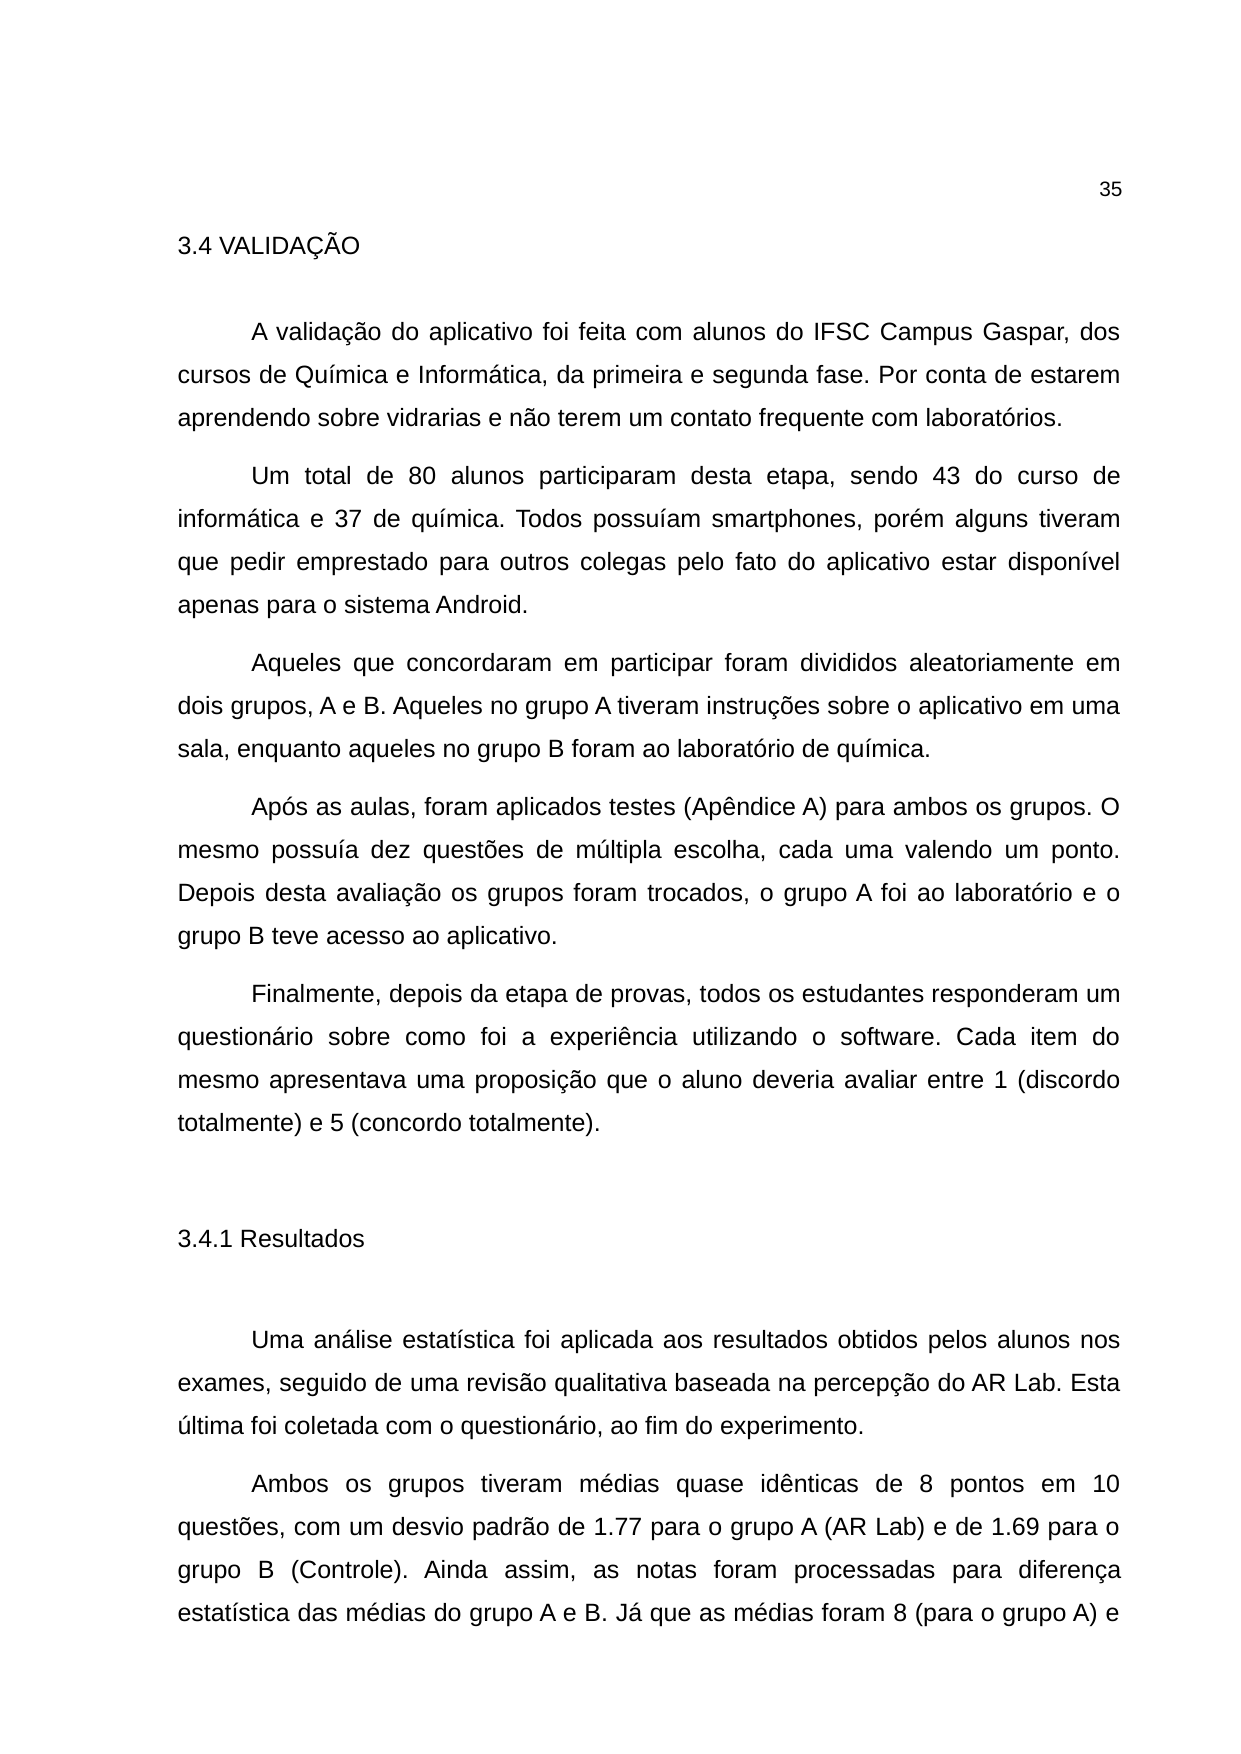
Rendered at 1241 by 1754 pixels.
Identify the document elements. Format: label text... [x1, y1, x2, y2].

text A validação do aplicativo foi feita com alunos do IFSC Campus Gaspar, dos cursos de Química e Informática, da primeira e segunda fase. Por conta de estarem aprendendo sobre vidrarias e não terem um contato frequente com laboratórios. [177, 317, 1122, 432]
text Após as aulas, foram aplicados testes (Apêndice A) para ambos os grupos. O mesmo possuía dez questões de múltipla escolha, cada uma valendo um ponto. Depois desta avaliação os grupos foram trocados, o grupo A foi ao laboratório e o grupo B teve acesso ao aplicativo. [177, 792, 1122, 950]
text Um total de 80 alunos participaram desta etapa, sendo 43 do curso de informática e 37 de química. Todos possuíam smartphones, porém alguns tiveram que pedir emprestado para outros colegas pelo fato do aplicativo estar disponível apenas para o sistema Android. [177, 461, 1122, 619]
text Ambos os grupos tiveram médias quase idênticas de 8 pontos em 10 questões, com um desvio padrão de 1.77 para o grupo A (AR Lab) e de 1.69 para o grupo B (Controle). Ainda assim, as notas foram processadas para diferença estatística das médias do grupo A e B. Já que as médias foram 8 (para o grupo A) e [177, 1468, 1122, 1627]
subtitle 3.4.1 Resultados [177, 1224, 1122, 1252]
subtitle 3.4 VALIDAÇÃO [177, 231, 1122, 302]
text Finalmente, depois da etapa de provas, todos os estudantes responderam um questionário sobre como foi a experiência utilizando o software. Cada item do mesmo apresentava uma proposição que o aluno deveria avaliar entre 1 (discordo totalmente) e 5 (concordo totalmente). [177, 979, 1122, 1137]
text Aqueles que concordaram em participar foram divididos aleatoriamente em dois grupos, A e B. Aqueles no grupo A tiveram instruções sobre o aplicativo em uma sala, enquanto aqueles no grupo B foram ao laboratório de química. [177, 648, 1122, 763]
text Uma análise estatística foi aplicada aos resultados obtidos pelos alunos nos exames, seguido de uma revisão qualitativa baseada na percepção do AR Lab. Esta última foi coletada com o questionário, ao fim do experimento. [177, 1324, 1122, 1439]
